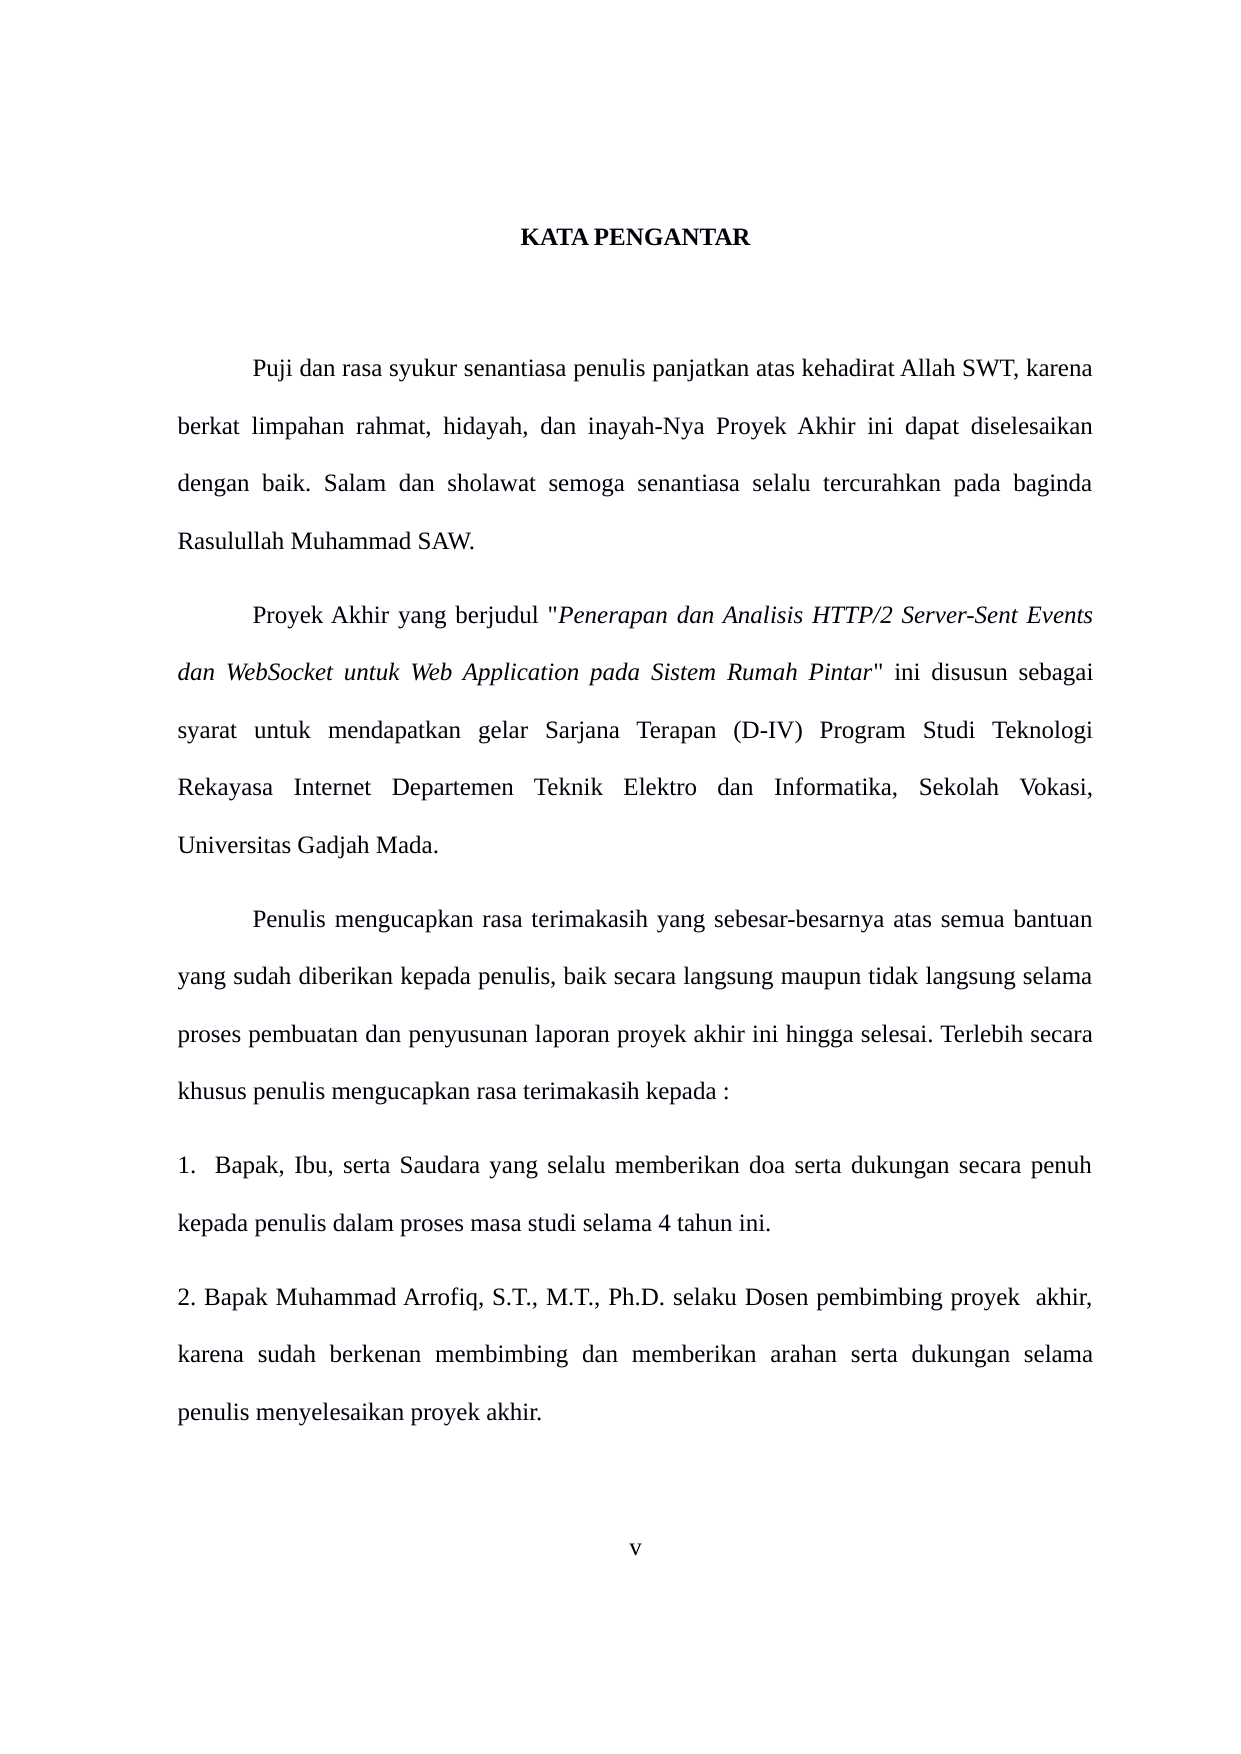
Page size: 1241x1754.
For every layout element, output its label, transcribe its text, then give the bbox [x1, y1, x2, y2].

text Puji dan rasa syukur senantiasa penulis panjatkan atas kehadirat Allah SWT, karena berkat limpahan rahmat, hidayah, dan inayah-Nya Proyek Akhir ini dapat diselesaikan dengan baik. Salam dan sholawat semoga senantiasa selalu tercurahkan pada baginda Rasulullah Muhammad SAW. [177, 353, 1093, 555]
text 2. Bapak Muhammad Arrofiq, S.T., M.T., Ph.D. selaku Dosen pembimbing proyek akhir, karena sudah berkenan membimbing dan memberikan arahan serta dukungan selama penulis menyelesaikan proyek akhir. [177, 1282, 1093, 1426]
text Proyek Akhir yang berjudul "Penerapan dan Analisis HTTP/2 Server-Sent Events dan WebSocket untuk Web Application pada Sistem Rumah Pintar" ini disusun sebagai syarat untuk mendapatkan gelar Sarjana Terapan (D-IV) Program Studi Teknologi Rekayasa Internet Departemen Teknik Elektro dan Informatika, Sekolah Vokasi, Universitas Gadjah Mada. [177, 600, 1093, 859]
text Penulis mengucapkan rasa terimakasih yang sebesar-besarnya atas semua bantuan yang sudah diberikan kepada penulis, baik secara langsung maupun tidak langsung selama proses pembuatan dan penyusunan laporan proyek akhir ini hingga selesai. Terlebih secara khusus penulis mengucapkan rasa terimakasih kepada : [177, 904, 1093, 1105]
subtitle KATA PENGANTAR [177, 222, 1093, 251]
list 1. Bapak, Ibu, serta Saudara yang selalu memberikan doa serta dukungan secara penuh kepada penulis dalam proses masa studi selama 4 tahun ini. [177, 1150, 1093, 1237]
